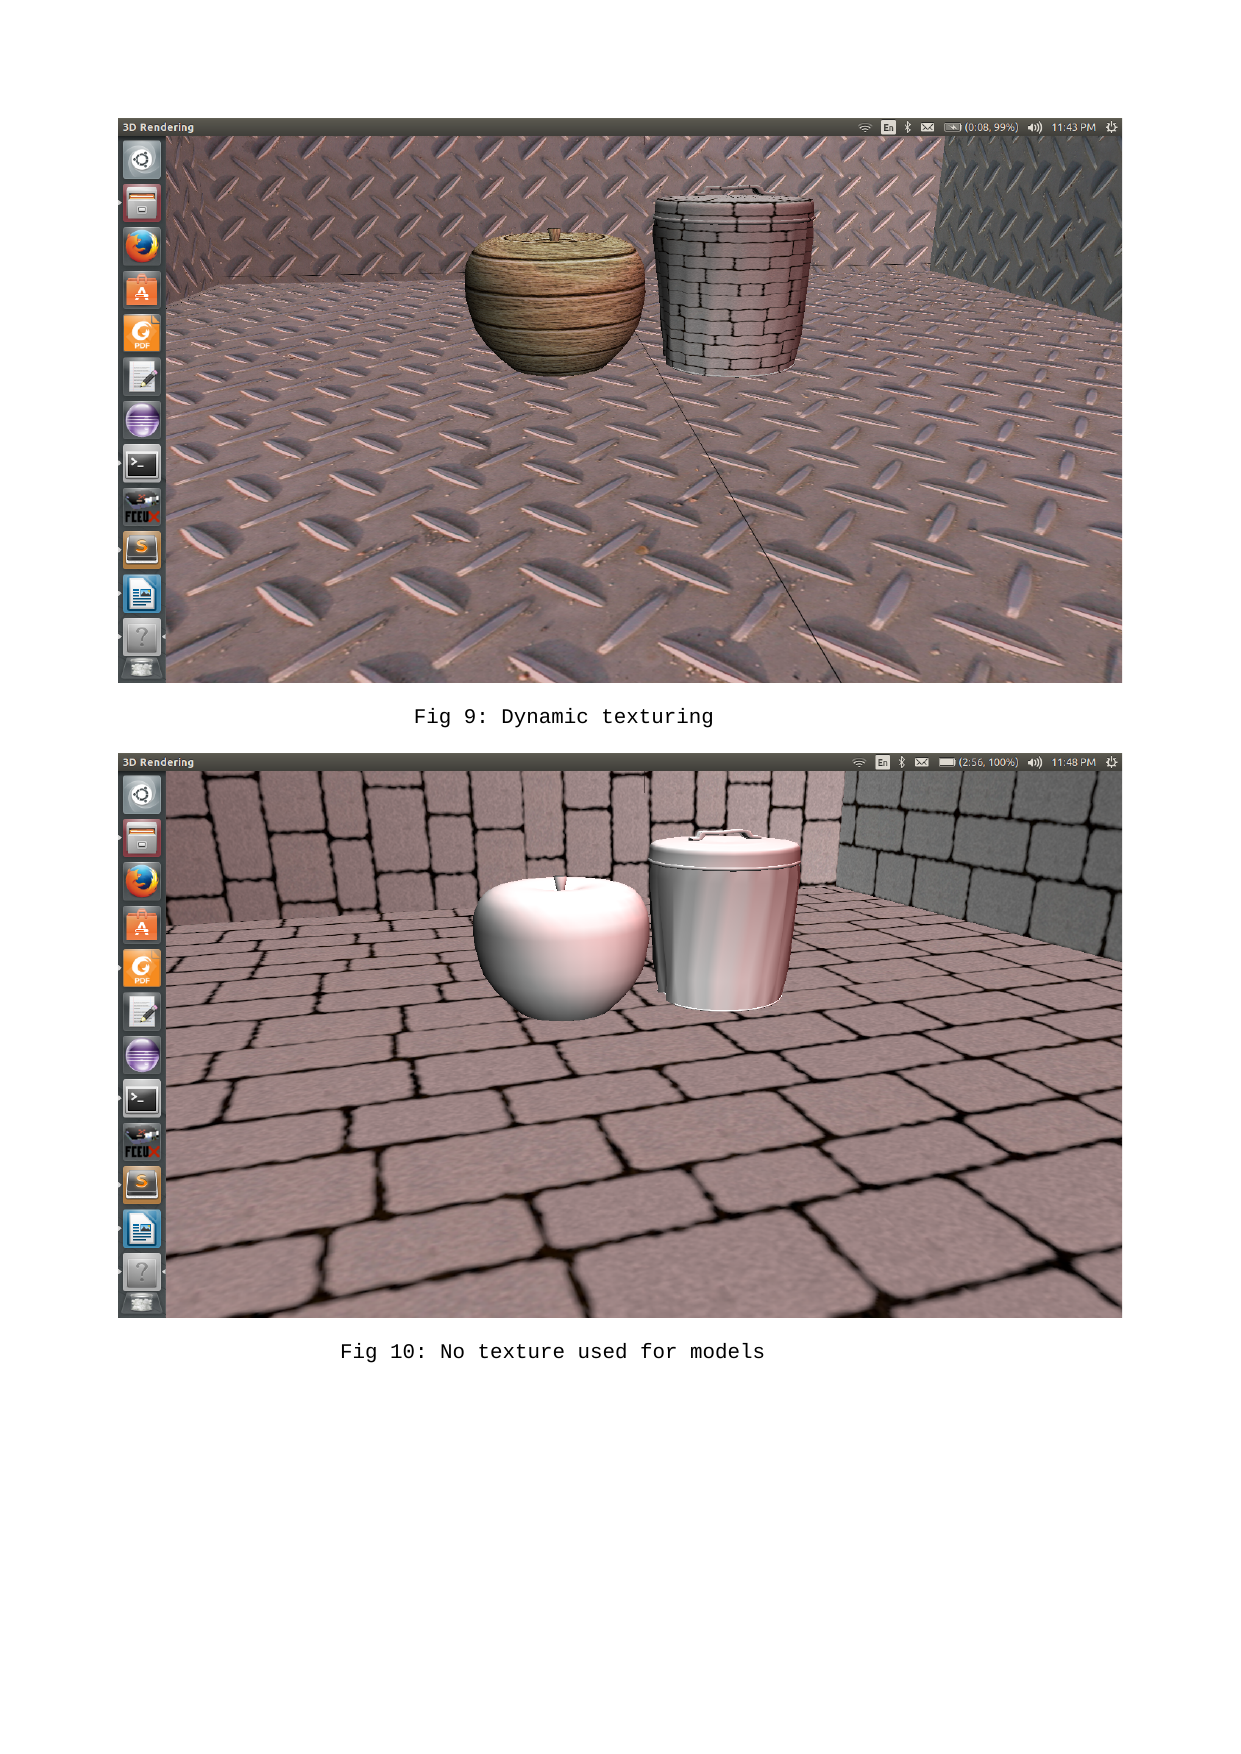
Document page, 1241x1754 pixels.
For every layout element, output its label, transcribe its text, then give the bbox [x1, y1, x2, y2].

picture [118, 753, 1123, 1318]
text Fig 9: Dynamic texturing [118, 706, 1122, 730]
picture [118, 118, 1123, 683]
text Fig 10: No texture used for models [118, 1341, 1122, 1365]
